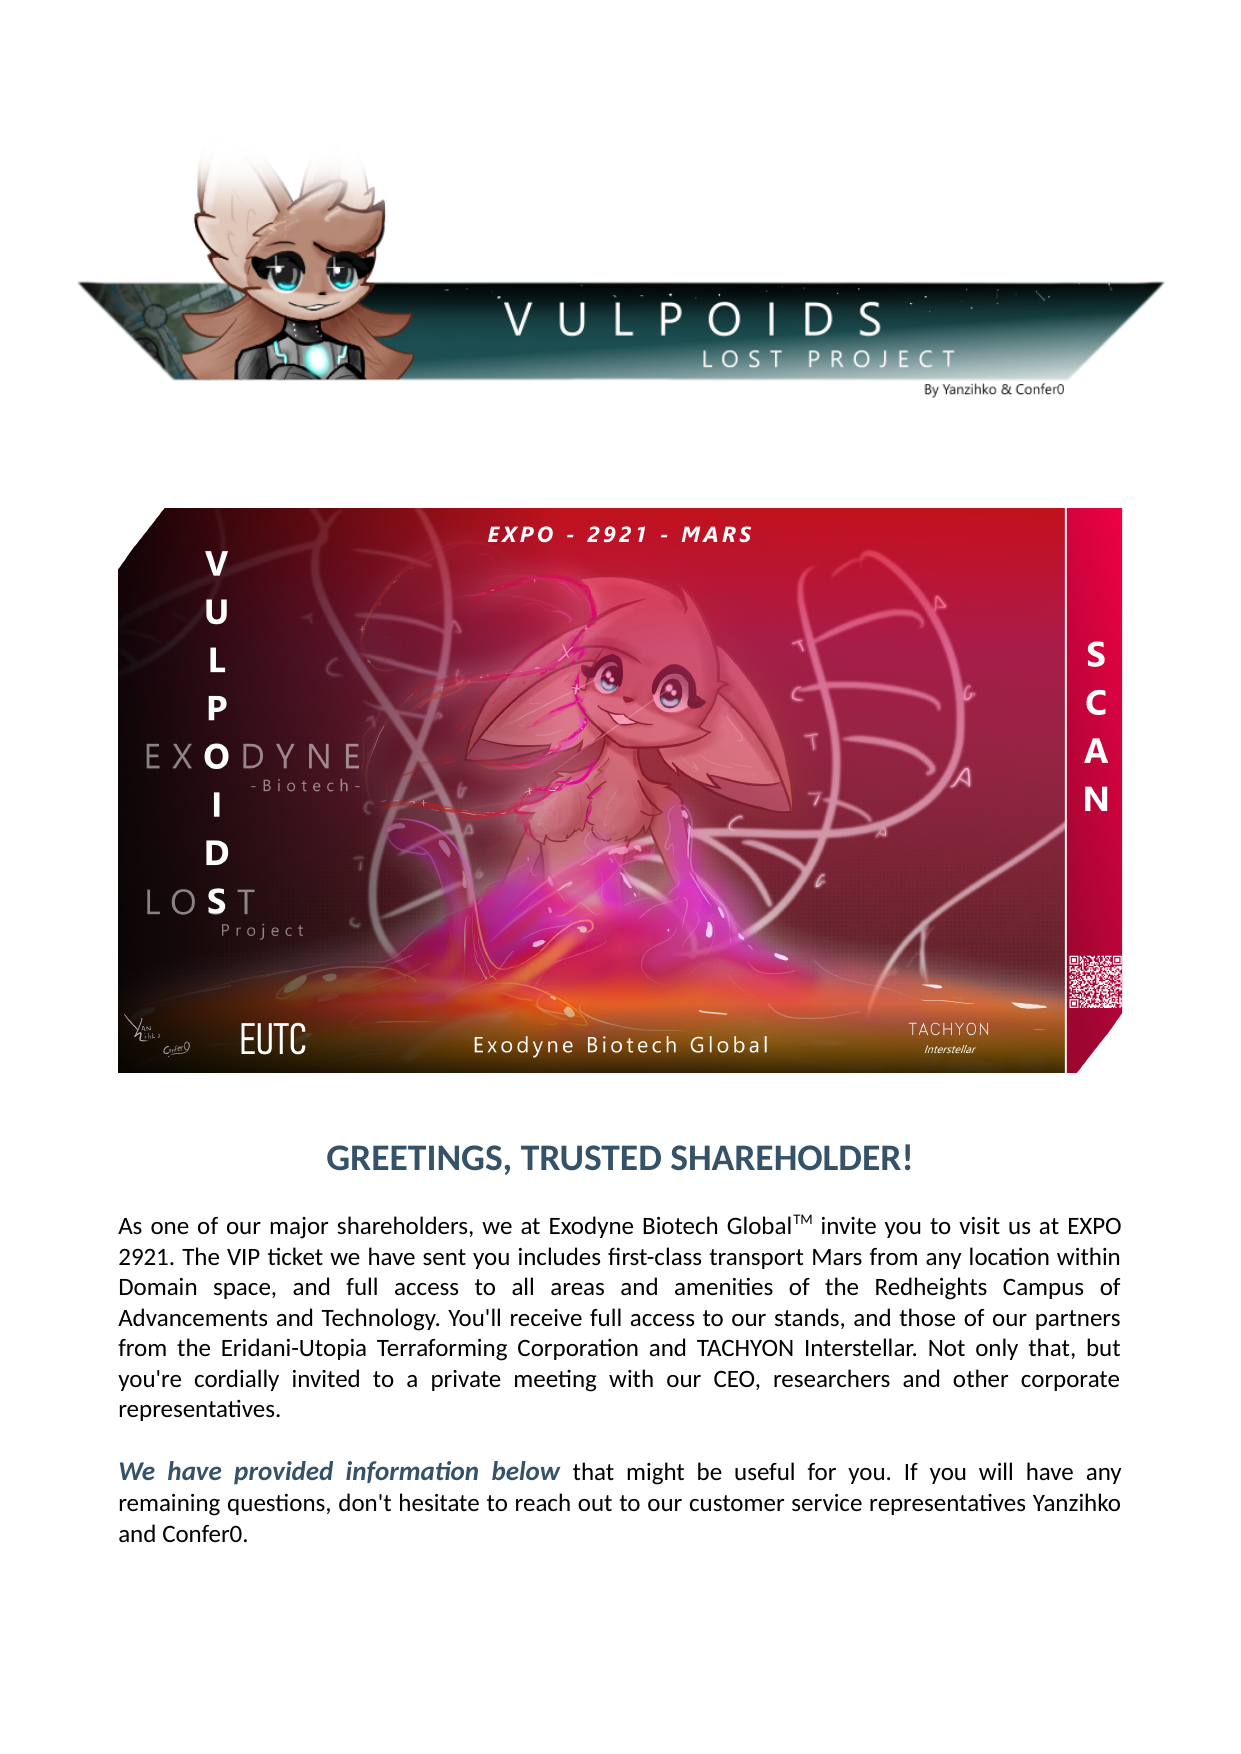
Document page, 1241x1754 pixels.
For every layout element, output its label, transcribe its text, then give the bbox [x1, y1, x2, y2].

picture [118, 508, 1123, 1073]
text As one of our major shareholders, we at Exodyne Biotech GlobalTM invite you to visit us at EXPO 2921. The VIP ticket we have sent you includes first-class transport Mars from any location within Domain space, and full access to all areas and amenities of the Redheights Campus of Advancements and Technology. You'll receive full access to our stands, and those of our partners from the Eridani-Utopia Terraforming Corporation and TACHYON Interstellar. Not only that, but you're cordially invited to a private meeting with our CEO, researchers and other corporate representatives. [118, 1210, 1122, 1424]
picture [58, 117, 1182, 454]
text GREETINGS, TRUSTED SHAREHOLDER! [118, 1134, 1122, 1180]
text We have provided information below that might be useful for you. If you will have any remaining questions, don't hesitate to reach out to our customer service representatives Yanzihko and Confer0. [118, 1454, 1122, 1548]
